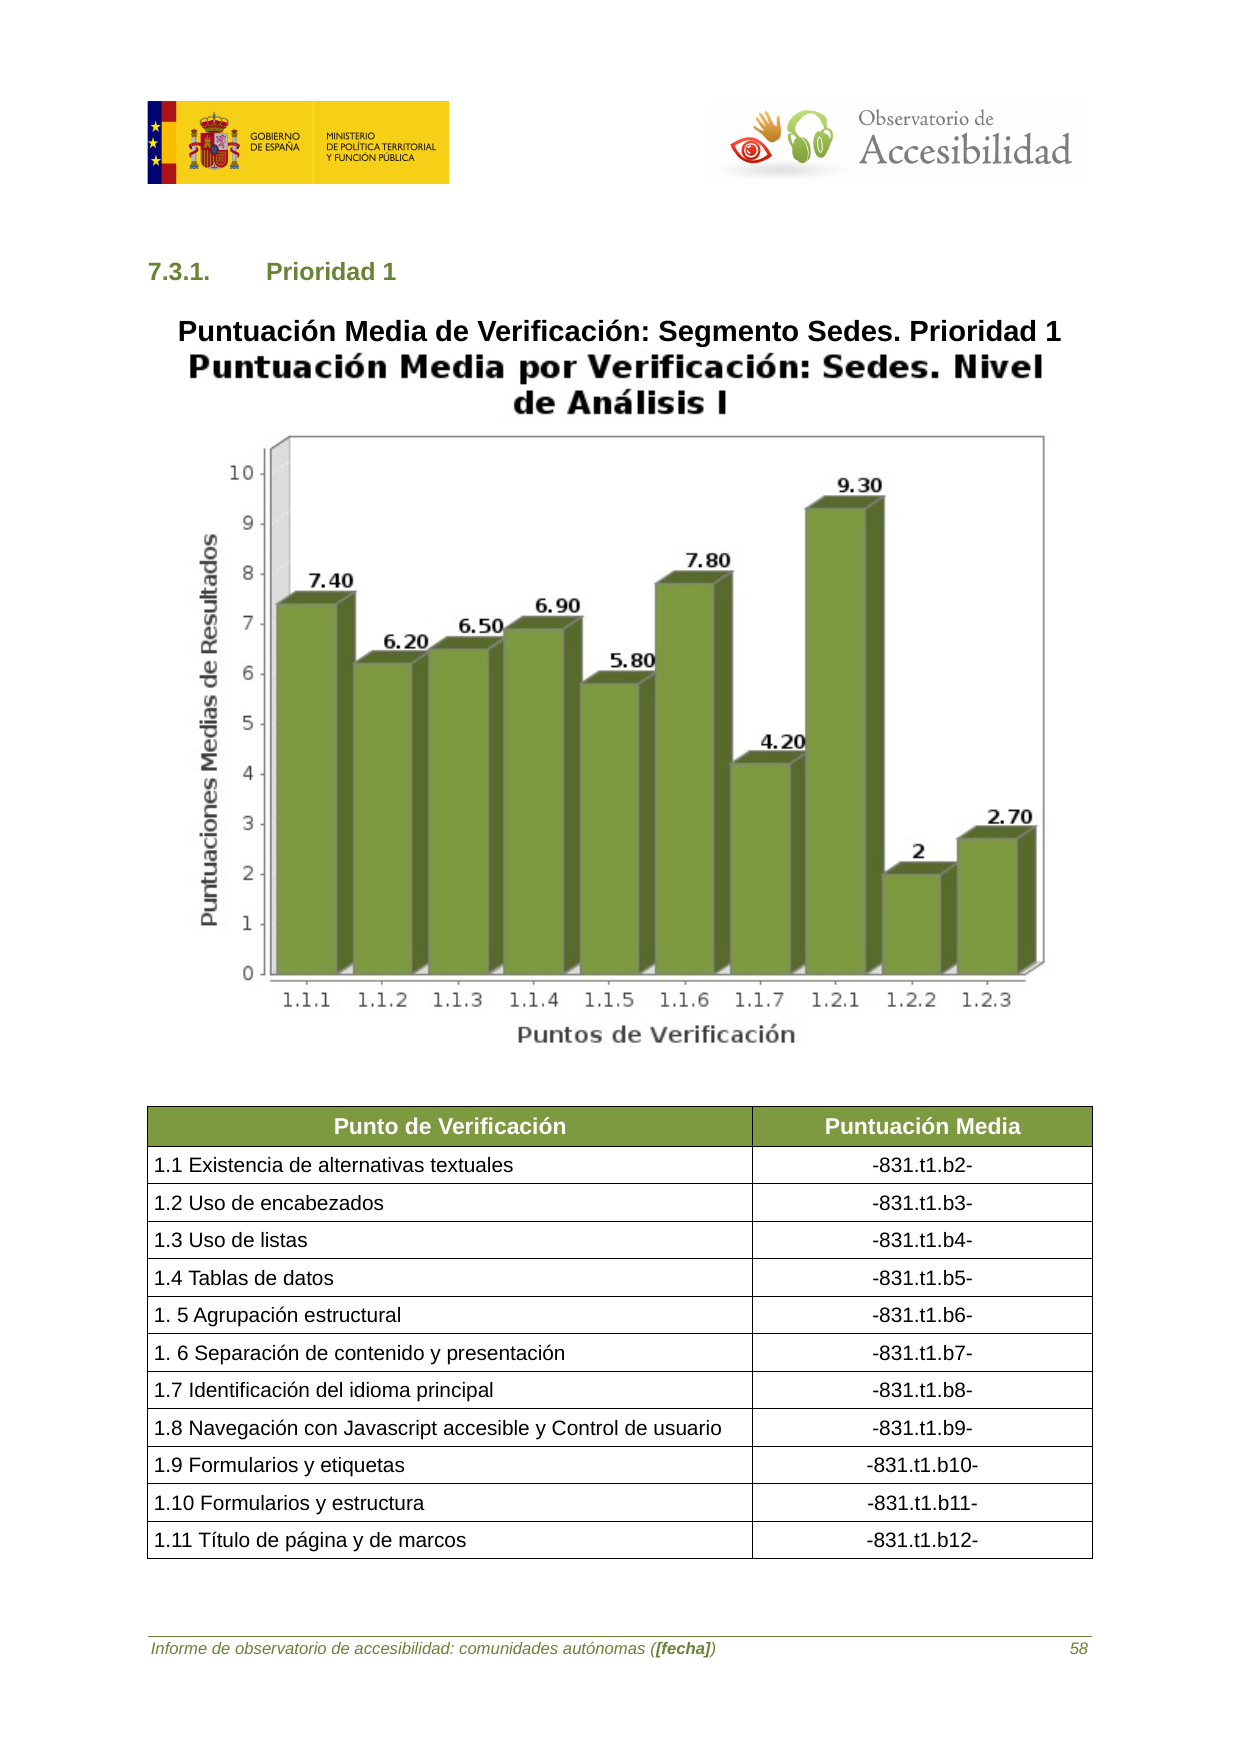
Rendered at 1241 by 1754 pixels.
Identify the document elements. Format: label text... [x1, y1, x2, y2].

table_cell -831.t1.b9- [753, 1409, 1092, 1446]
table_cell 1. 5 Agrupación estructural [148, 1297, 752, 1333]
table_cell 1.2 Uso de encabezados [148, 1184, 752, 1221]
text Puntuación Media de Verificación: Segmento Sedes. Prioridad 1 [148, 314, 1092, 347]
table_cell 1.9 Formularios y etiquetas [148, 1447, 752, 1483]
table_header Puntuación Media [753, 1107, 1092, 1146]
picture [147, 101, 450, 184]
subtitle Prioridad 1 [148, 257, 1092, 286]
table_cell -831.t1.b11- [753, 1484, 1092, 1521]
table_cell 1.11 Título de página y de marcos [148, 1522, 752, 1558]
table_cell -831.t1.b10- [753, 1447, 1092, 1483]
picture [710, 101, 1086, 184]
table_cell -831.t1.b12- [753, 1522, 1092, 1558]
picture [178, 347, 1062, 1057]
table_cell 1.7 Identificación del idioma principal [148, 1372, 752, 1408]
table_cell 1.3 Uso de listas [148, 1222, 752, 1258]
table_cell 1. 6 Separación de contenido y presentación [148, 1334, 752, 1371]
table_cell -831.t1.b8- [753, 1372, 1092, 1408]
table_cell 1.10 Formularios y estructura [148, 1484, 752, 1521]
table_cell 1.1 Existencia de alternativas textuales [148, 1147, 752, 1183]
table_cell -831.t1.b3- [753, 1184, 1092, 1221]
table_header Punto de Verificación [148, 1107, 752, 1146]
table_cell -831.t1.b2- [753, 1147, 1092, 1183]
table_cell -831.t1.b7- [753, 1334, 1092, 1371]
table_cell -831.t1.b4- [753, 1222, 1092, 1258]
table_cell -831.t1.b6- [753, 1297, 1092, 1333]
table_cell 1.4 Tablas de datos [148, 1259, 752, 1296]
table_cell -831.t1.b5- [753, 1259, 1092, 1296]
table_cell 1.8 Navegación con Javascript accesible y Control de usuario [148, 1409, 752, 1446]
